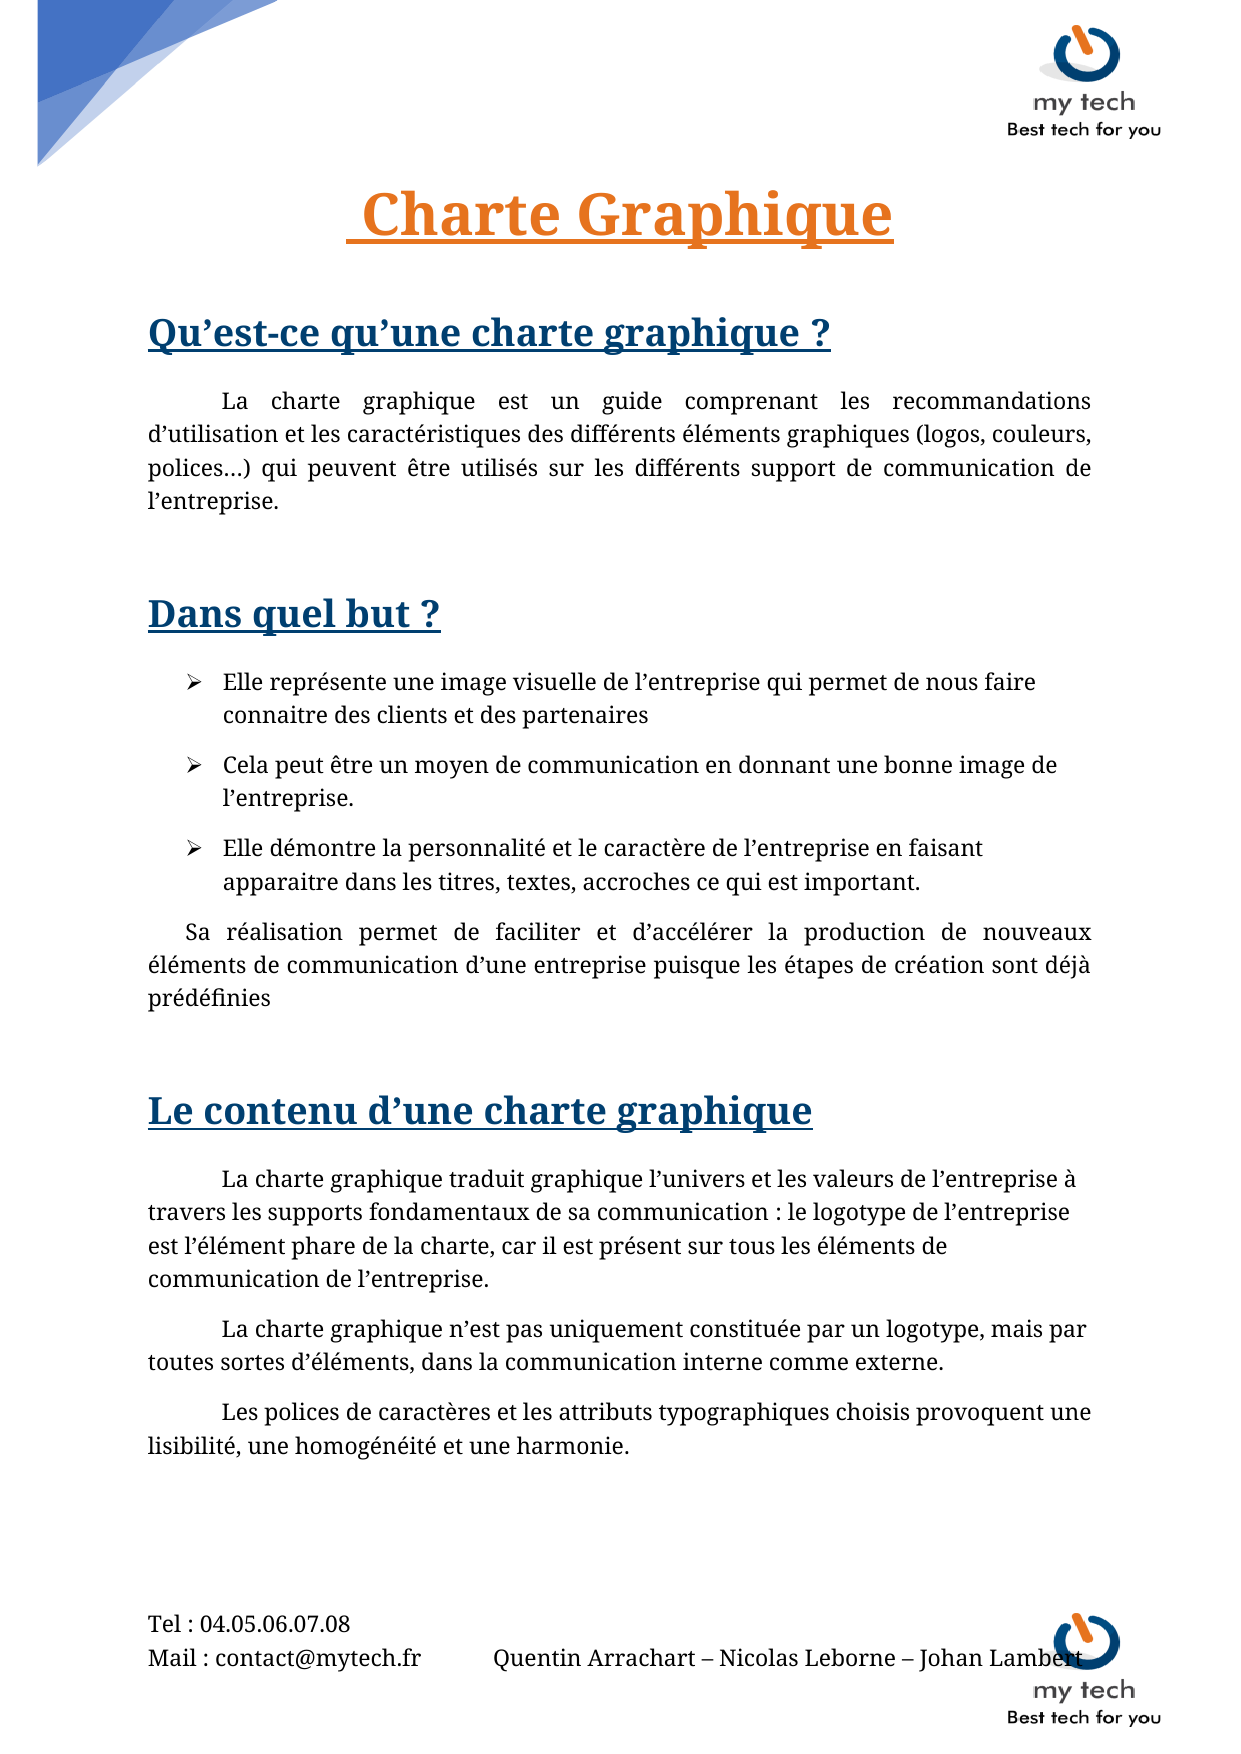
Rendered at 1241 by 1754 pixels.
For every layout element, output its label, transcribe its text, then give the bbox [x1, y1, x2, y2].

subtitle Qu’est-ce qu’une charte graphique ? [148, 306, 1093, 357]
text Sa réalisation permet de faciliter et d’accélérer la production de nouveaux éléments de communication d’une entreprise puisque les étapes de création sont déjà prédéfinies [148, 913, 1093, 1013]
list Elle démontre la personnalité et le caractère de l’entreprise en faisant apparaitre dans les titres, textes, accroches ce qui est important. [185, 830, 1093, 897]
subtitle Le contenu d’une charte graphique [148, 1084, 1093, 1135]
text Les polices de caractères et les attributs typographiques choisis provoquent une lisibilité, une homogénéité et une harmonie. [148, 1394, 1093, 1461]
subtitle Dans quel but ? [148, 587, 1093, 638]
text La charte graphique n’est pas uniquement constituée par un logotype, mais par toutes sortes d’éléments, dans la communication interne comme externe. [148, 1311, 1093, 1378]
subtitle Charte Graphique [148, 173, 1093, 252]
text La charte graphique traduit graphique l’univers et les valeurs de l’entreprise à travers les supports fondamentaux de sa communication : le logotype de l’entreprise est l’élément phare de la charte, car il est présent sur tous les éléments de communication de l’entreprise. [148, 1161, 1093, 1294]
text La charte graphique est un guide comprenant les recommandations d’utilisation et les caractéristiques des différents éléments graphiques (logos, couleurs, polices…) qui peuvent être utilisés sur les différents support de communication de l’entreprise. [148, 383, 1093, 516]
list Cela peut être un moyen de communication en donnant une bonne image de l’entreprise. [185, 747, 1093, 813]
list Elle représente une image visuelle de l’entreprise qui permet de nous faire connaitre des clients et des partenaires [185, 663, 1093, 730]
